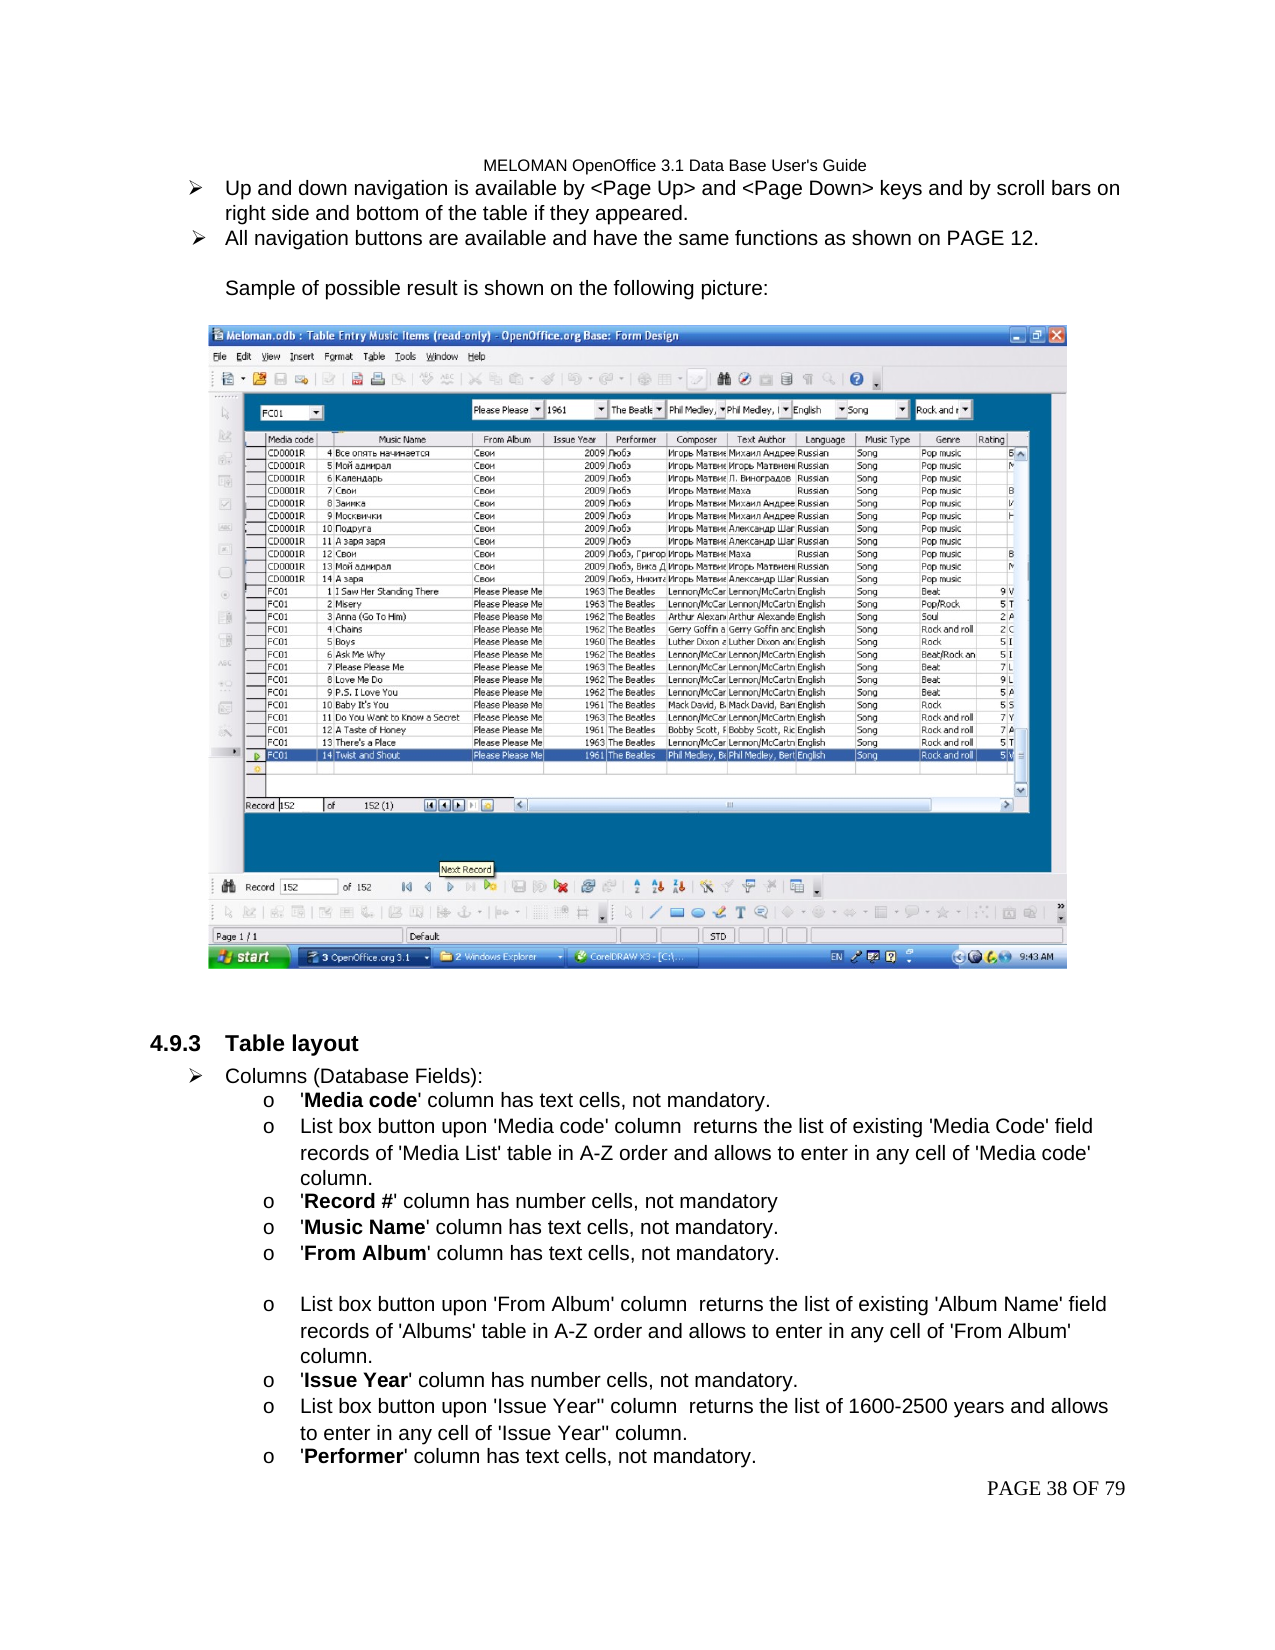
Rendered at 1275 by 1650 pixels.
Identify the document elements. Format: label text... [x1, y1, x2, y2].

subtitle Table layout [150, 1030, 1125, 1056]
list All navigation buttons are available and have the same functions as shown on PAGE 12. [191, 225, 1125, 250]
list 'Record #' column has number cells, not mandatory [262, 1189, 1125, 1215]
list 'Music Name' column has text cells, not mandatory. [262, 1215, 1125, 1241]
list List box button upon 'Issue Year'' column returns the list of 1600-2500 years and allows to enter in any cell of 'Issue Year'' column. [262, 1393, 1125, 1444]
list 'Media code' column has text cells, not mandatory. [262, 1088, 1125, 1113]
list Sample of possible result is shown on the following picture: [189, 275, 1125, 300]
list 'Issue Year' column has number cells, not mandatory. [262, 1368, 1125, 1393]
list 'From Album' column has text cells, not mandatory. [262, 1241, 1125, 1267]
list Up and down navigation is available by <Page Up> and <Page Down> keys and by scroll bars on right side and bottom of the table if they appeared. [187, 175, 1125, 225]
list Columns (Database Fields): [187, 1063, 1125, 1088]
list List box button upon 'From Album' column returns the list of existing 'Album Name' field records of 'Albums' table in A-Z order and allows to enter in any cell of 'From Album' column. [262, 1292, 1125, 1368]
list List box button upon 'Media code' column returns the list of existing 'Media Code' field records of 'Media List' table in A-Z order and allows to enter in any cell of 'Media code' column. [262, 1113, 1125, 1189]
picture [208, 325, 1067, 969]
list 'Performer' column has text cells, not mandatory. [262, 1444, 1125, 1470]
